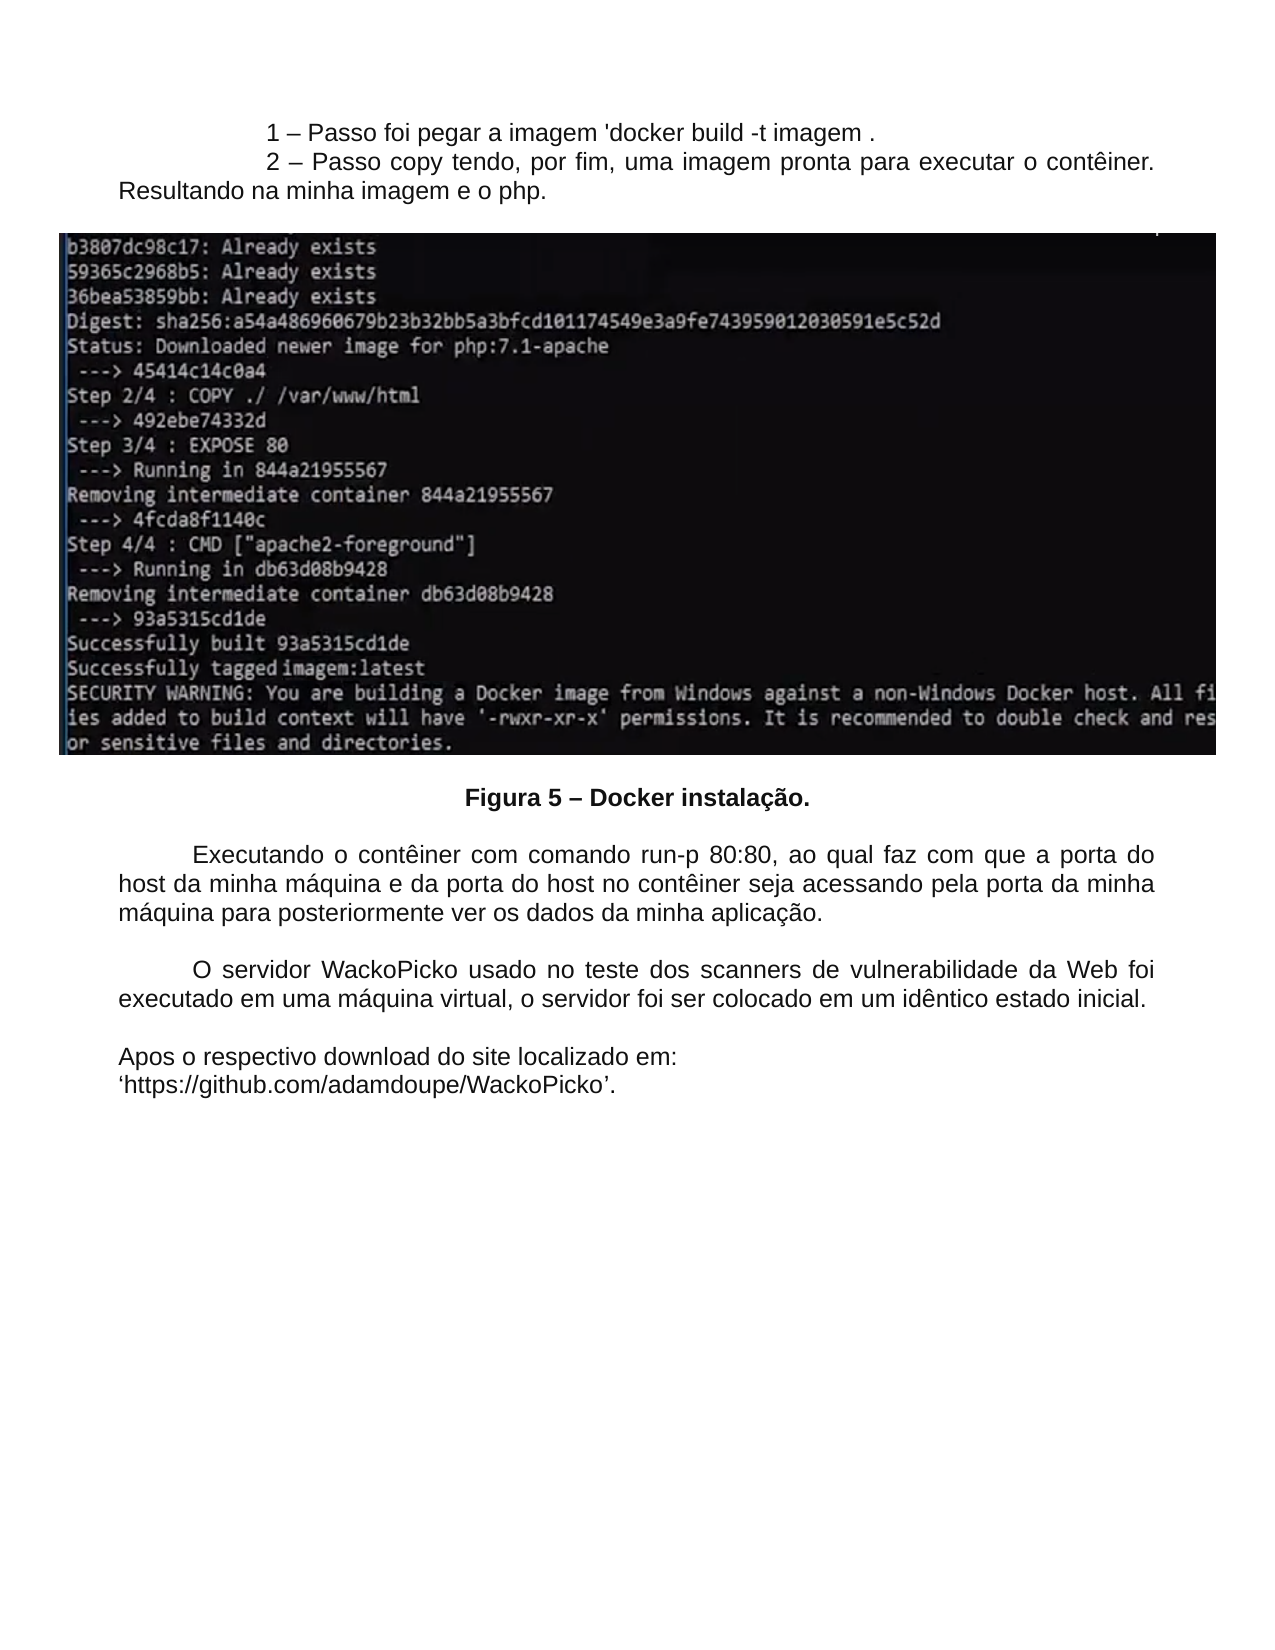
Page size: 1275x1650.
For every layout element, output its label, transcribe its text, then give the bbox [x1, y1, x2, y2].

text Executando o contêiner com comando run-p 80:80, ao qual faz com que a porta do host da minha máquina e da porta do host no contêiner seja acessando pela porta da minha máquina para posteriormente ver os dados da minha aplicação. [118, 841, 1157, 927]
picture [59, 233, 1216, 755]
text O servidor WackoPicko usado no teste dos scanners de vulnerabilidade da Web foi executado em uma máquina virtual, o servidor foi ser colocado em um idêntico estado inicial. [118, 956, 1157, 1013]
text ‘https://github.com/adamdoupe/WackoPicko’. [118, 1071, 1157, 1099]
text Apos o respectivo download do site localizado em: [118, 1042, 1157, 1071]
text Figura 5 – Docker instalação. [118, 783, 1157, 812]
text 2 – Passo copy tendo, por fim, uma imagem pronta para executar o contêiner. Resultando na minha imagem e o php. [118, 147, 1157, 204]
text 1 – Passo foi pegar a imagem 'docker build -t imagem . [118, 118, 1157, 147]
